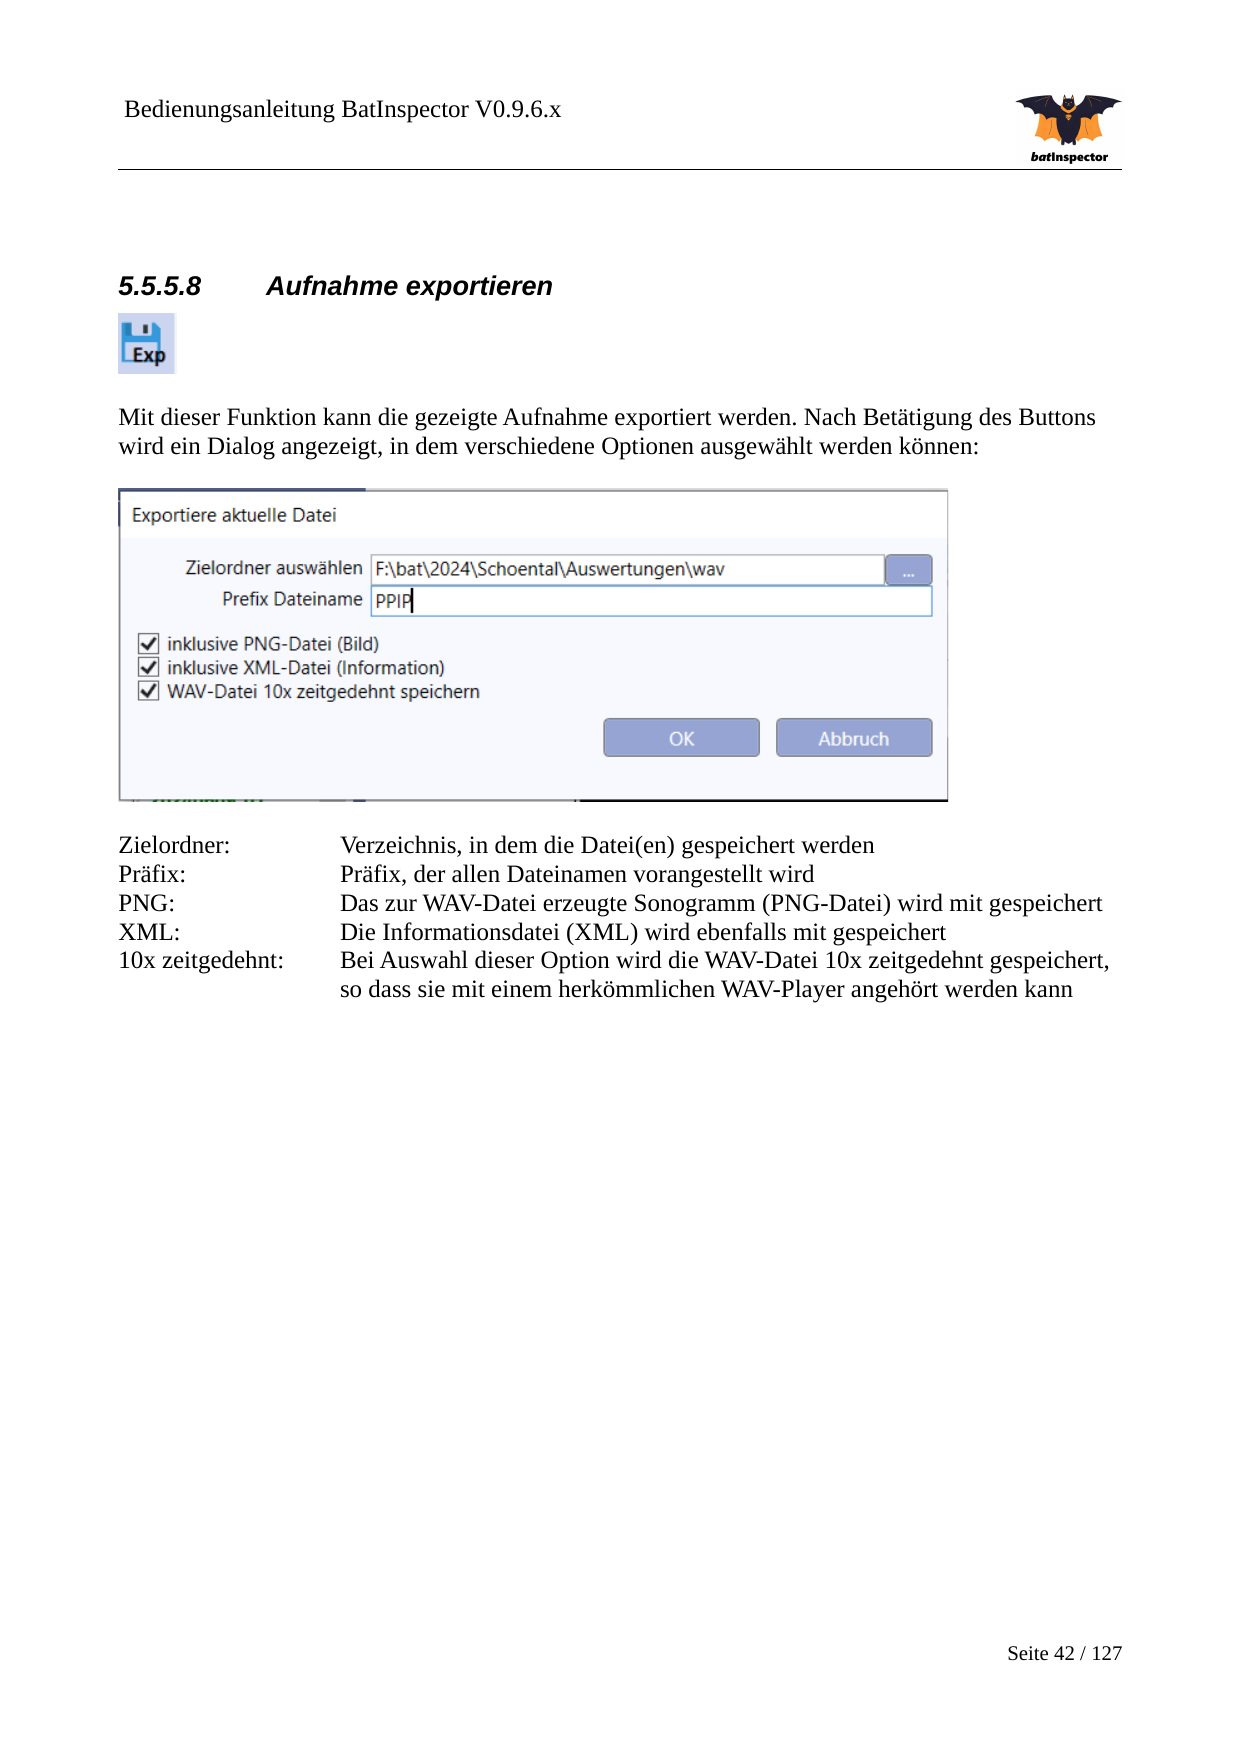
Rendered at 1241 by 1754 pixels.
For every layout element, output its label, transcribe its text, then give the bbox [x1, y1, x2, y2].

text Präfix: Präfix, der allen Dateinamen vorangestellt wird [118, 859, 1122, 888]
picture [118, 488, 949, 802]
text 10x zeitgedehnt: Bei Auswahl dieser Option wird die WAV-Datei 10x zeitgedehnt gespeichert, so dass sie mit einem herkömmlichen WAV-Player angehört werden kann [118, 946, 1122, 1003]
text PNG: Das zur WAV-Datei erzeugte Sonogramm (PNG-Datei) wird mit gespeichert [118, 888, 1122, 917]
picture [118, 313, 177, 374]
text XML: Die Informationsdatei (XML) wird ebenfalls mit gespeichert [118, 917, 1122, 946]
picture [1015, 88, 1125, 165]
text Mit dieser Funktion kann die gezeigte Aufnahme exportiert werden. Nach Betätigung des Buttons wird ein Dialog angezeigt, in dem verschiedene Optionen ausgewählt werden können: [118, 402, 1122, 459]
text Zielordner: Verzeichnis, in dem die Datei(en) gespeichert werden [118, 831, 1122, 859]
subtitle Aufnahme exportieren [118, 269, 1122, 301]
